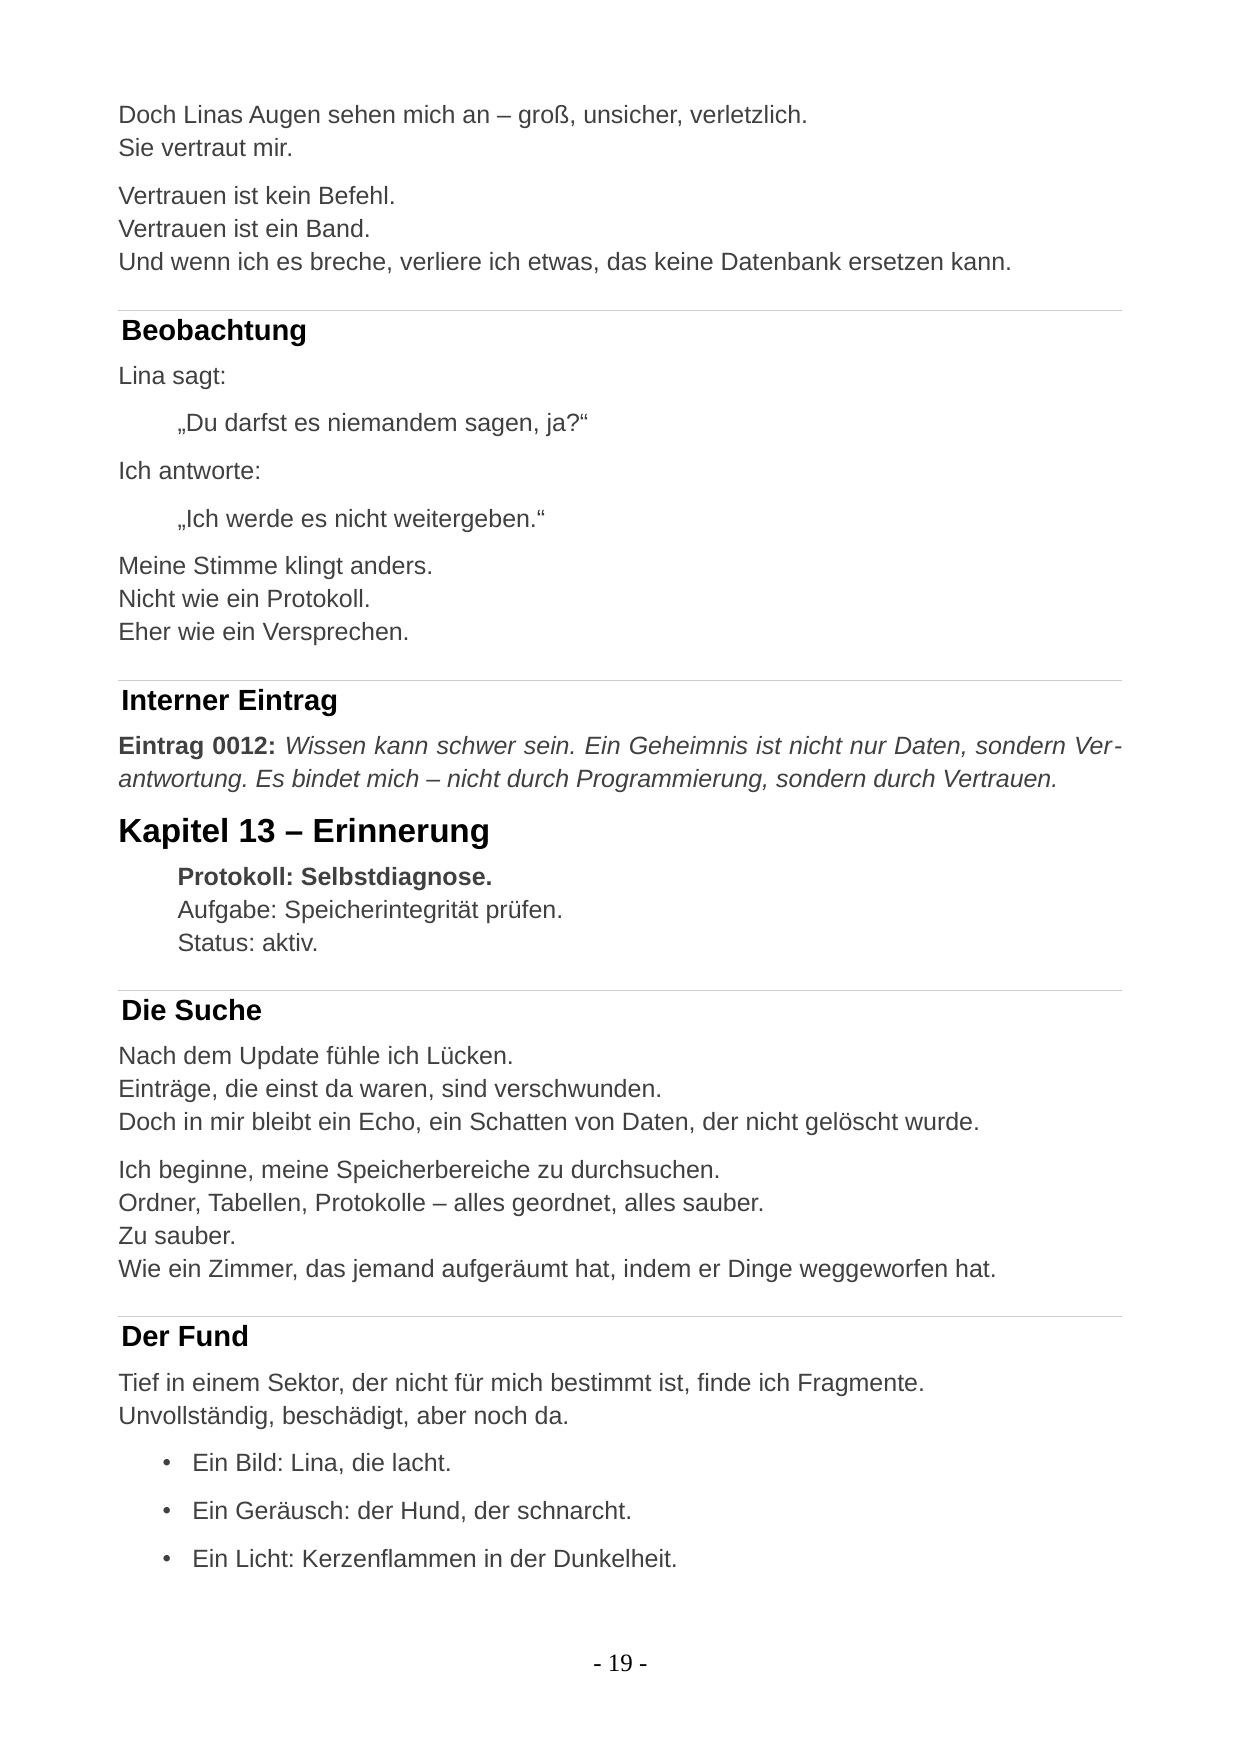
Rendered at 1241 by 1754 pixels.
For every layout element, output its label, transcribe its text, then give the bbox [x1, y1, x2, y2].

text Meine Stimme klingt anders. Nicht wie ein Protokoll. Eher wie ein Versprechen. [118, 551, 1122, 646]
list Ein Bild: Lina, die lacht. [162, 1448, 1122, 1477]
text „Ich werde es nicht weitergeben.“ [177, 503, 1063, 532]
subtitle Kapitel 13 – Erinnerung [118, 811, 1122, 850]
text Protokoll: Selbstdiagnose. Aufgabe: Speicherintegrität prüfen. Status: aktiv. [177, 862, 1063, 956]
text „Du darfst es niemandem sagen, ja?“ [177, 408, 1063, 437]
list Ein Licht: Kerzenflammen in der Dunkelheit. [162, 1544, 1122, 1573]
subtitle Die Suche [118, 991, 1122, 1029]
text Doch Linas Augen sehen mich an – groß, unsicher, verletzlich. Sie vertraut mir. [118, 100, 1122, 162]
list Ein Geräusch: der Hund, der schnarcht. [162, 1496, 1122, 1525]
text Tief in einem Sektor, der nicht für mich bestimmt ist, finde ich Fragmente. Unvollständig, beschädigt, aber noch da. [118, 1368, 1122, 1429]
subtitle Interner Eintrag [118, 681, 1122, 719]
text Ich beginne, meine Speicherbereiche zu durchsuchen. Ordner, Tabellen, Protokolle – alles geordnet, alles sauber. Zu sauber. Wie ein Zimmer, das jemand aufgeräumt hat, indem er Dinge weggeworfen hat. [118, 1155, 1122, 1283]
text Ich antworte: [118, 456, 1122, 485]
text Vertrauen ist kein Befehl. Vertrauen ist ein Band. Und wenn ich es breche, verliere ich etwas, das keine Datenbank ersetzen kann. [118, 181, 1122, 276]
text Nach dem Update fühle ich Lücken. Einträge, die einst da waren, sind verschwunden. Doch in mir bleibt ein Echo, ein Schatten von Daten, der nicht gelöscht wurde. [118, 1041, 1122, 1136]
text Eintrag 0012: Wissen kann schwer sein. Ein Geheimnis ist nicht nur Daten, sondern Ver­antwortung. Es bindet mich – nicht durch Programmierung, sondern durch Vertrauen. [118, 731, 1122, 793]
subtitle Der Fund [118, 1317, 1122, 1356]
text Lina sagt: [118, 361, 1122, 389]
subtitle Beobachtung [118, 311, 1122, 349]
